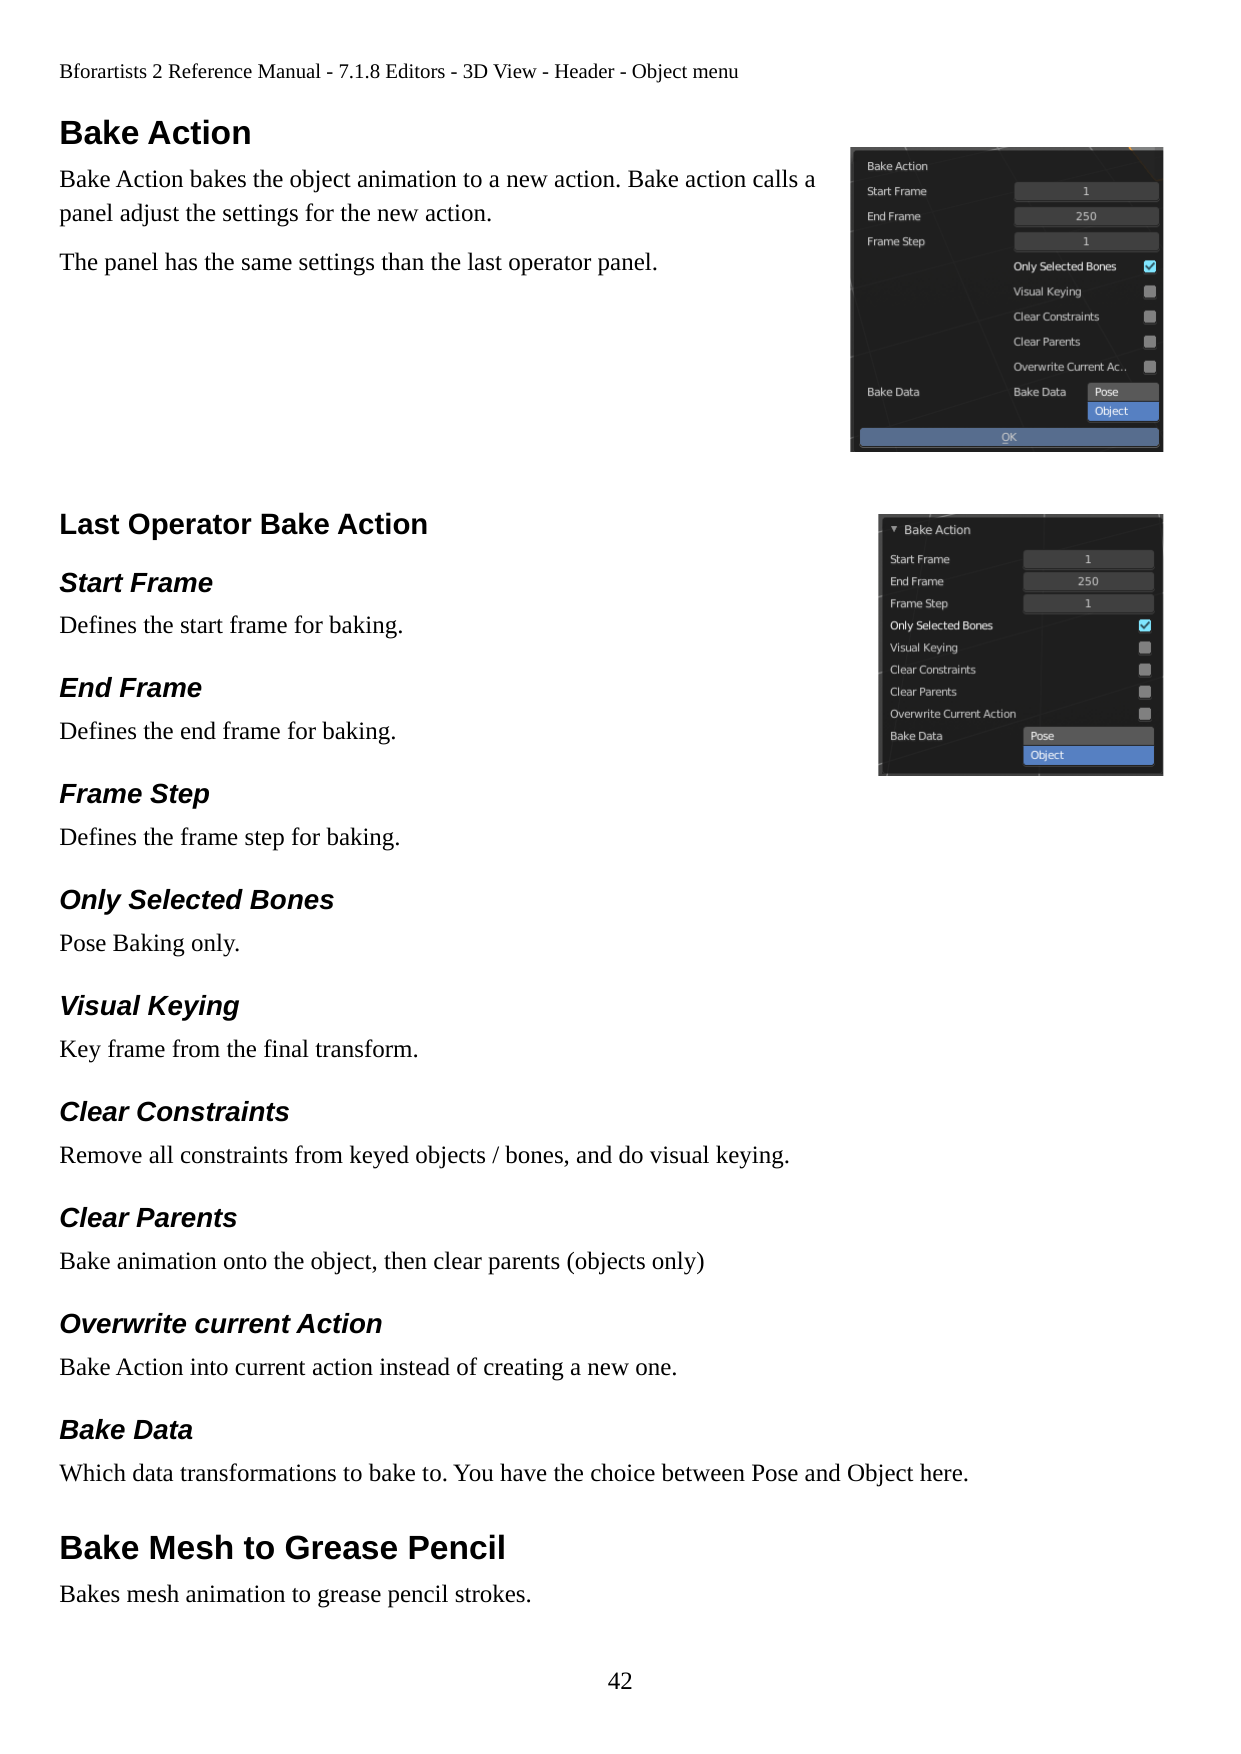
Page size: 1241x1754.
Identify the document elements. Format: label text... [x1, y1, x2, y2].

text Defines the frame step for baking. [59, 822, 1181, 851]
subtitle Clear Constraints [59, 1096, 1181, 1127]
subtitle Start Frame [59, 566, 878, 598]
subtitle [1164, 672, 1181, 704]
text Pose Baking only. [59, 928, 1181, 957]
text Bake animation onto the object, then clear parents (objects only) [59, 1246, 1181, 1275]
subtitle Visual Keying [59, 990, 1181, 1022]
subtitle Bake Action [59, 113, 1181, 151]
subtitle End Frame [59, 672, 878, 704]
subtitle [1164, 566, 1181, 598]
subtitle Frame Step [59, 778, 1181, 810]
text Remove all constraints from keyed objects / bones, and do visual keying. [59, 1140, 1181, 1169]
picture [878, 514, 1164, 776]
text Defines the end frame for baking. [59, 716, 878, 745]
subtitle Clear Parents [59, 1202, 1181, 1233]
subtitle Only Selected Bones [59, 884, 1181, 916]
picture [850, 147, 1164, 452]
subtitle Last Operator Bake Action [59, 507, 1181, 541]
subtitle Bake Data [59, 1413, 1181, 1445]
subtitle Overwrite current Action [59, 1307, 1181, 1339]
text Defines the start frame for baking. [59, 610, 878, 639]
text Key frame from the final transform. [59, 1034, 1181, 1063]
text Which data transformations to bake to. You have the choice between Pose and Object here. [59, 1458, 1181, 1487]
text Bake Action bakes the object animation to a new action. Bake action calls a panel adjust the settings for the new action. [59, 164, 850, 227]
text The panel has the same settings than the last operator panel. [59, 247, 850, 276]
text Bakes mesh animation to grease pencil strokes. [59, 1579, 1181, 1608]
text Bake Action into current action instead of creating a new one. [59, 1352, 1181, 1381]
subtitle Bake Mesh to Grease Pencil [59, 1528, 1181, 1566]
